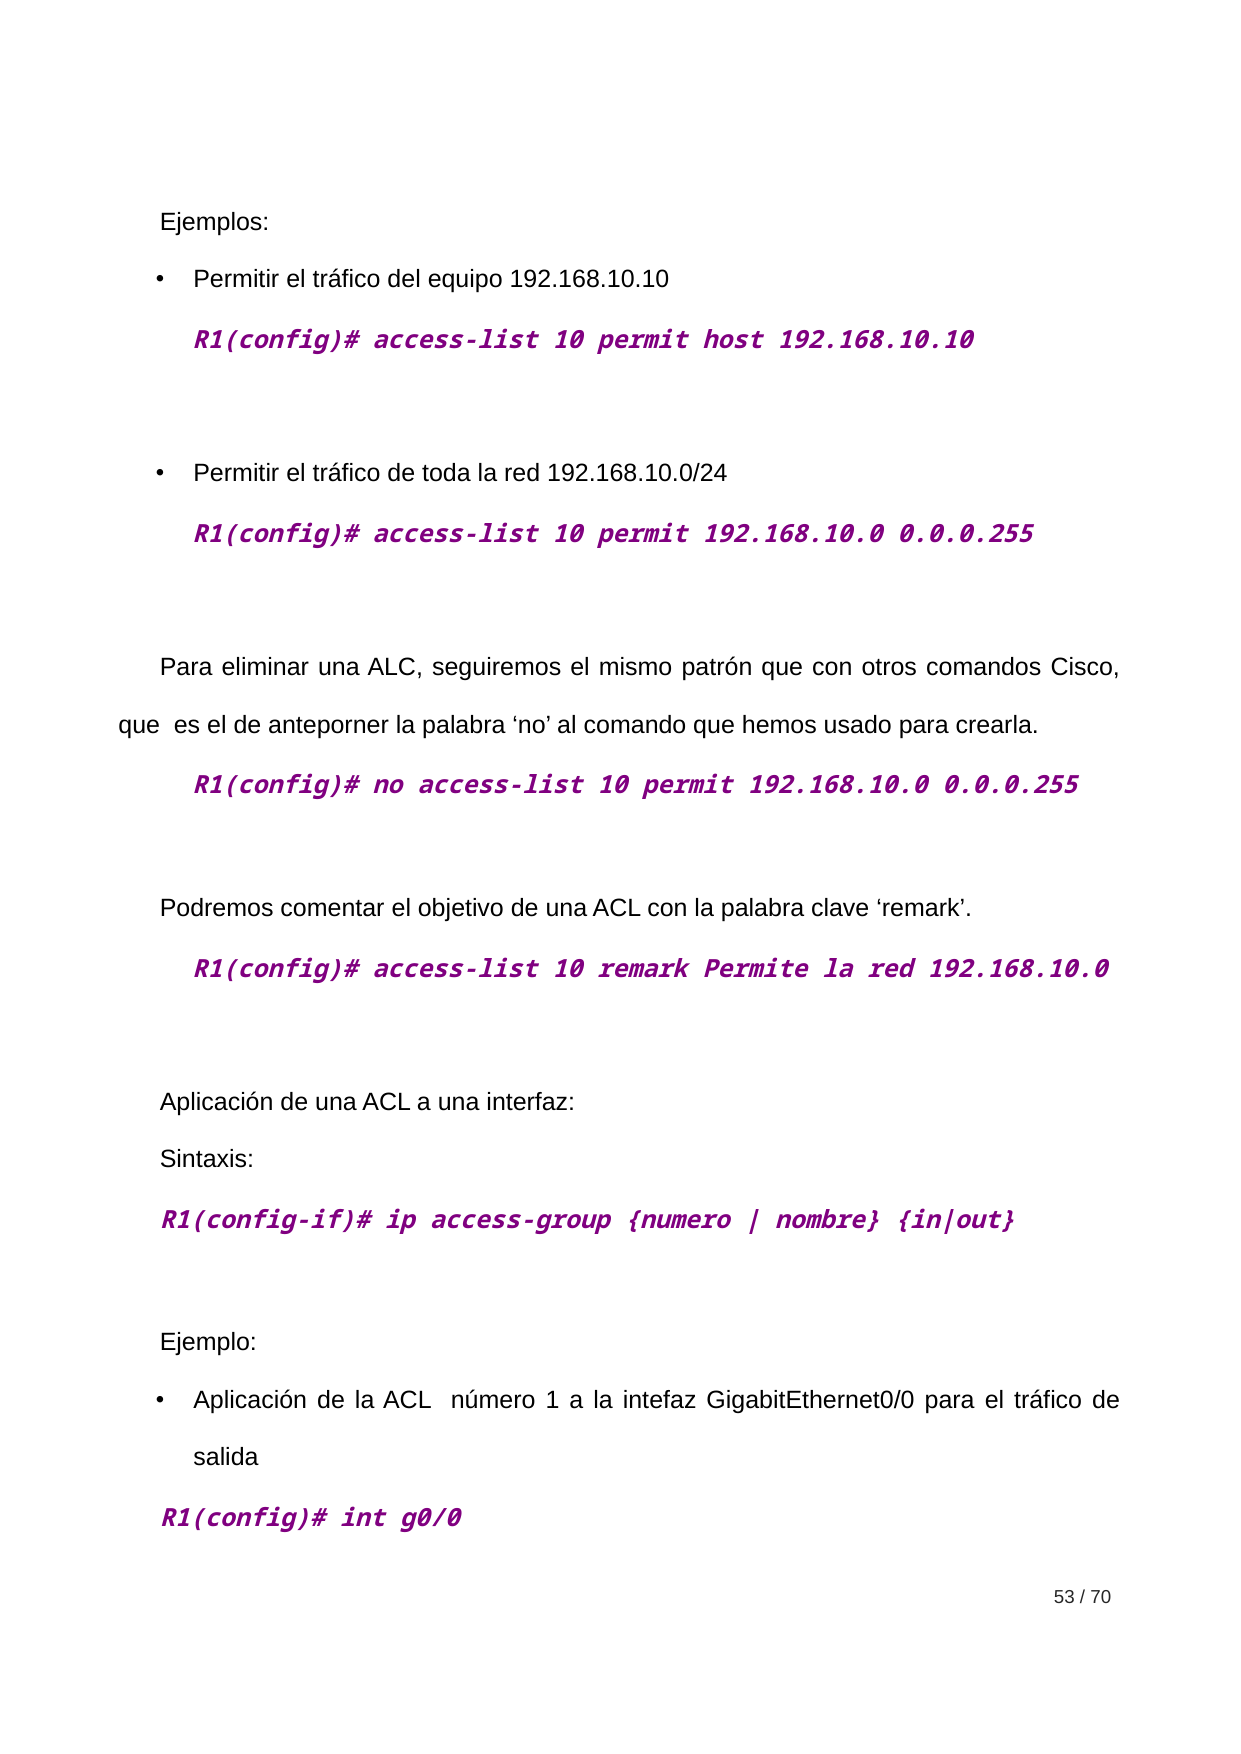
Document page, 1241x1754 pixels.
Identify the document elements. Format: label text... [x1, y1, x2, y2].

text Ejemplo: [118, 1327, 1122, 1356]
text R1(config)# access-list 10 permit 192.168.10.0 0.0.0.255 [118, 516, 1122, 550]
text R1(config-if)# ip access-group {numero | nombre} {in|out} [118, 1201, 1122, 1236]
text R1(config)# no access-list 10 permit 192.168.10.0 0.0.0.255 [118, 767, 1122, 801]
text R1(config)# int g0/0 [118, 1500, 1122, 1534]
list Permitir el tráfico de toda la red 192.168.10.0/24 [156, 458, 1122, 487]
text R1(config)# access-list 10 remark Permite la red 192.168.10.0 [118, 950, 1122, 984]
list Permitir el tráfico del equipo 192.168.10.10 [156, 264, 1122, 293]
text Para eliminar una ALC, seguiremos el mismo patrón que con otros comandos Cisco, que es el de anteporner la palabra ‘no’ al comando que hemos usado para crearla. [118, 652, 1122, 738]
text R1(config)# access-list 10 permit host 192.168.10.10 [118, 322, 1122, 356]
text Ejemplos: [118, 207, 1122, 235]
text Podremos comentar el objetivo de una ACL con la palabra clave ‘remark’. [118, 893, 1122, 921]
list Aplicación de la ACL número 1 a la intefaz GigabitEthernet0/0 para el tráfico de salida [156, 1384, 1122, 1471]
text Aplicación de una ACL a una interfaz: [118, 1086, 1122, 1115]
text Sintaxis: [118, 1144, 1122, 1173]
